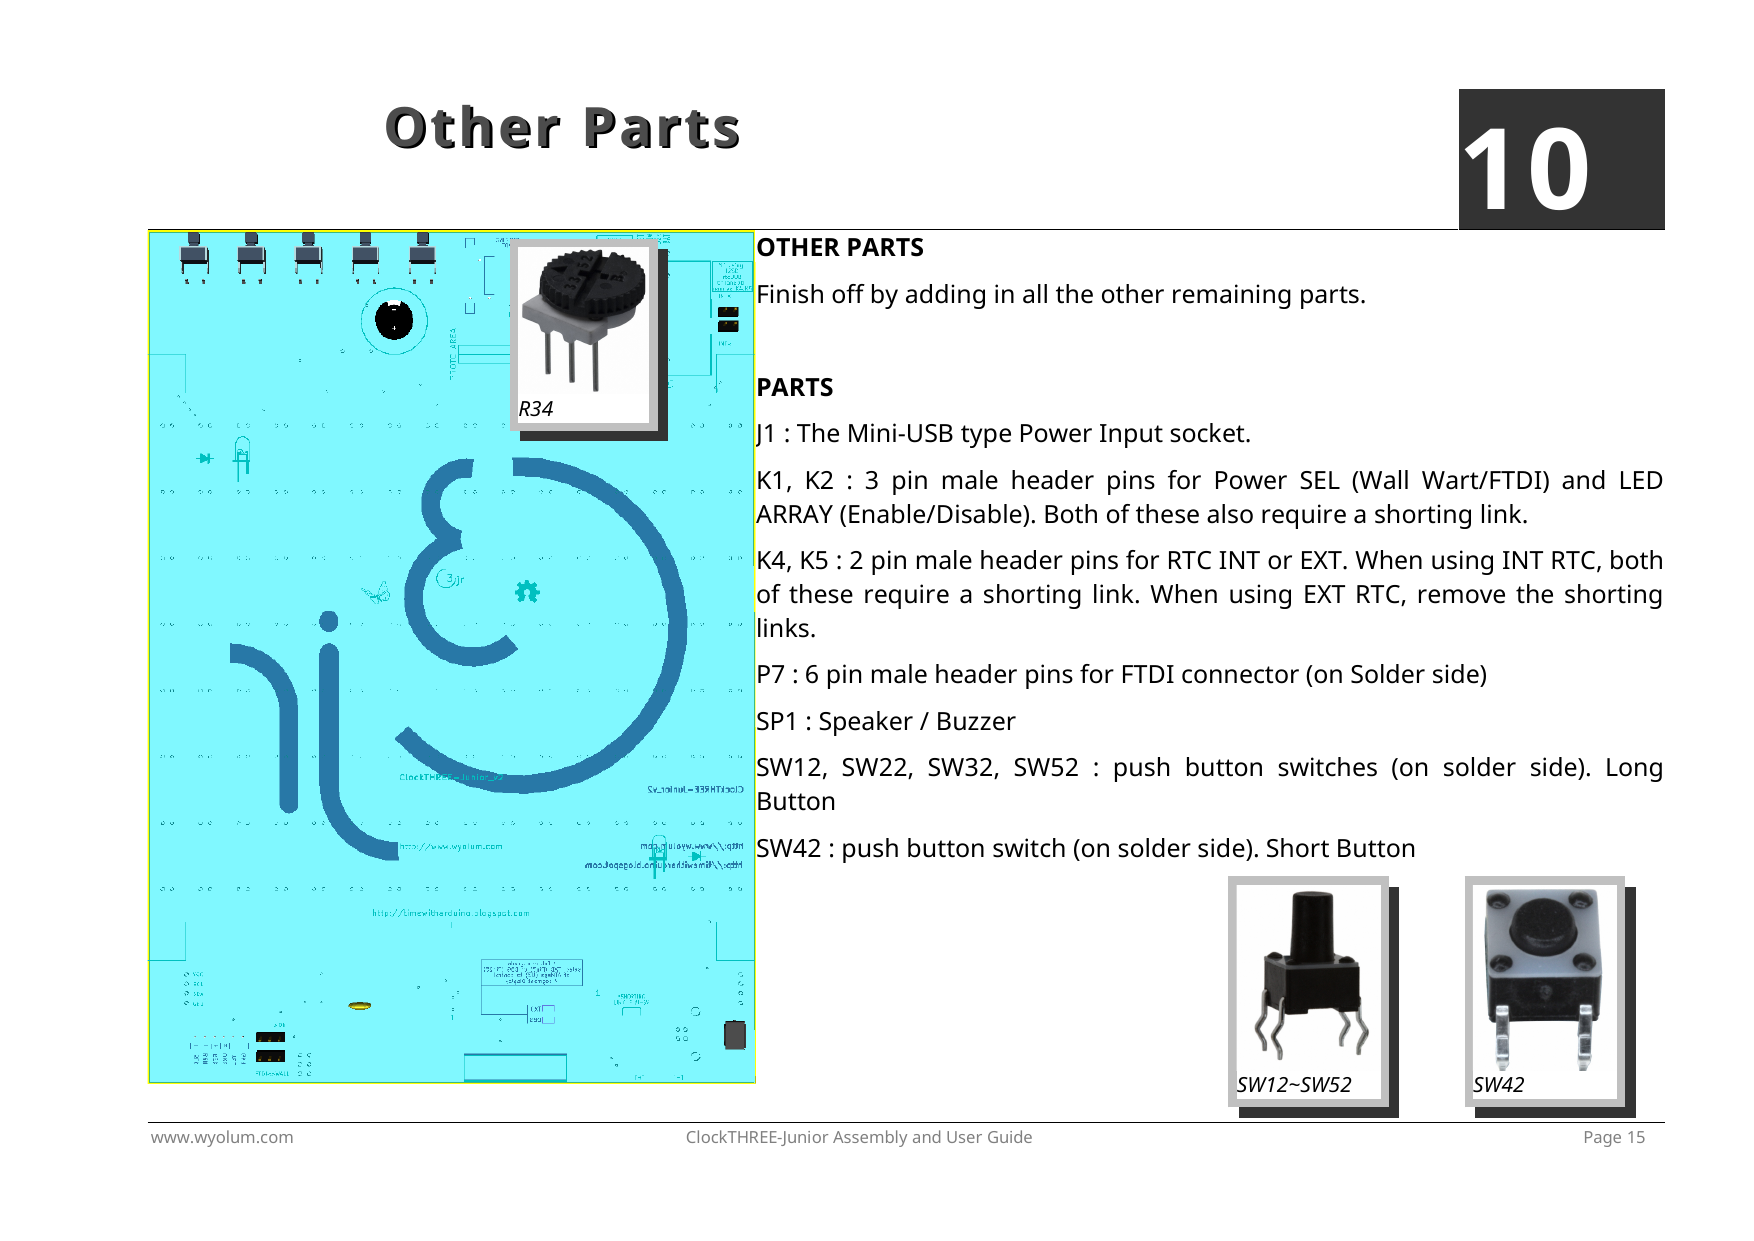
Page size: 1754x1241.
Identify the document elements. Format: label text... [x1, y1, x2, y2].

table_header Other Parts [354, 89, 1458, 183]
table_cell [148, 183, 354, 229]
table_header [148, 1084, 756, 1118]
table_header 10 [1459, 89, 1665, 229]
picture [1236, 885, 1381, 1071]
table_cell [354, 183, 1458, 229]
picture [147, 230, 756, 1084]
table_header [518, 394, 649, 423]
picture [1472, 885, 1617, 1071]
table_header OTHER PARTS Finish off by adding in all the other remaining parts. PARTS J1 : The Mini-USB type Power Input socket. K1, K2 : 3 pin male header pins for Power SEL (Wall Wart/FTDI) and LED ARRAY (Enable/Disable). Both of these also require a shorting link. K4, K5 : 2 pin male header pins for RTC INT or EXT. When using INT RTC, both of these require a shorting link. When using EXT RTC, remove the shorting links. P7 : 6 pin male header pins for FTDI connector (on Solder side) SP1 : Speaker / Buzzer SW12, SW22, SW32, SW52 : push button switches (on solder side). Long Button SW42 : push button switch (on solder side). Short Button X1 : 16MHz resonator (3 pins, not polarized) R34 : 2k Thumb wheel Dimming Potentiometer - Pot (on Solder Side). It allows manual control of LED array brightness. [756, 230, 1665, 1118]
table_header [148, 89, 354, 183]
